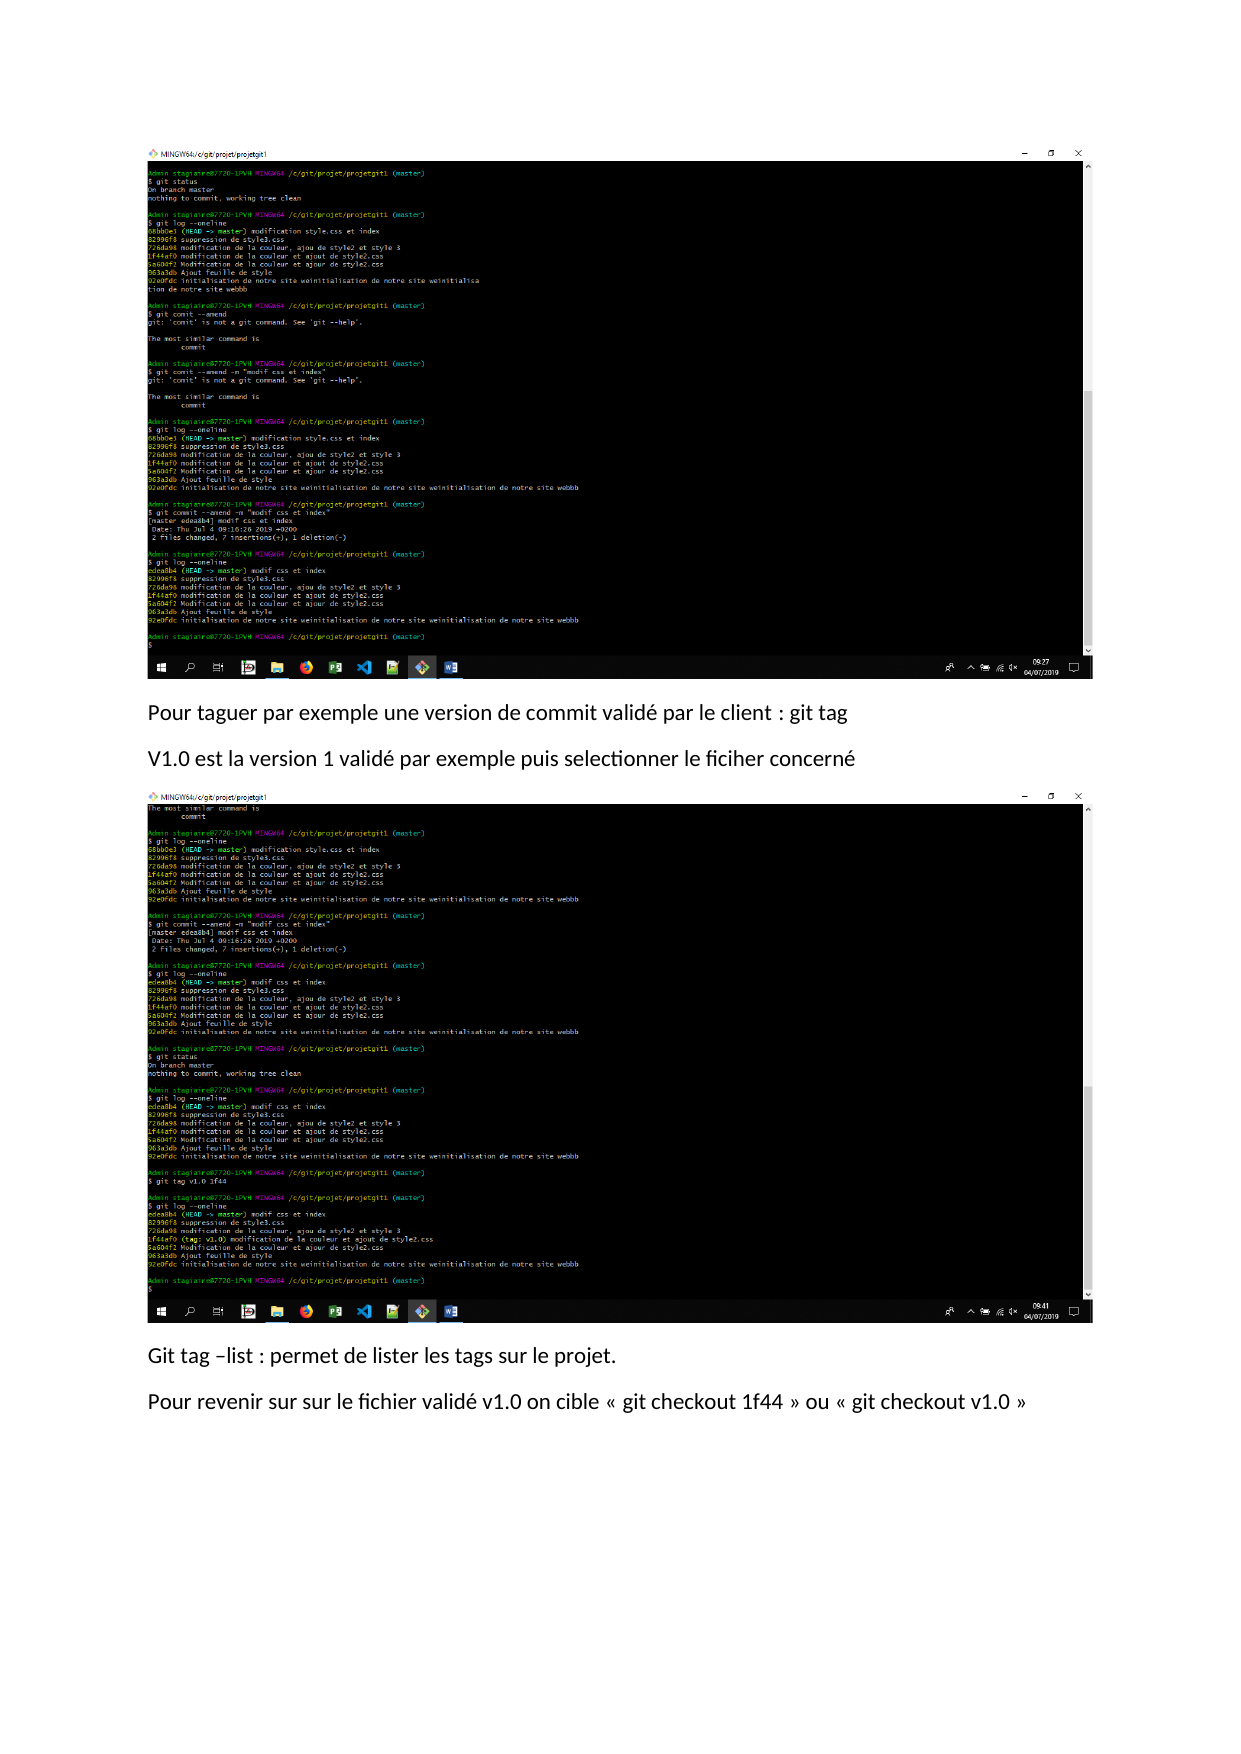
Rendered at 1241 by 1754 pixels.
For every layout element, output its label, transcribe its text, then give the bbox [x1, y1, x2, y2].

picture [147, 791, 1093, 1323]
text Git tag –list : permet de lister les tags sur le projet. [148, 1341, 1093, 1369]
text V1.0 est la version 1 validé par exemple puis selectionner le ficiher concerné [148, 744, 1093, 772]
text Pour taguer par exemple une version de commit validé par le client : git tag [148, 698, 1093, 726]
picture [147, 147, 1093, 679]
text Pour revenir sur sur le fichier validé v1.0 on cible « git checkout 1f44 » ou « git checkout v1.0 » [148, 1387, 1093, 1416]
